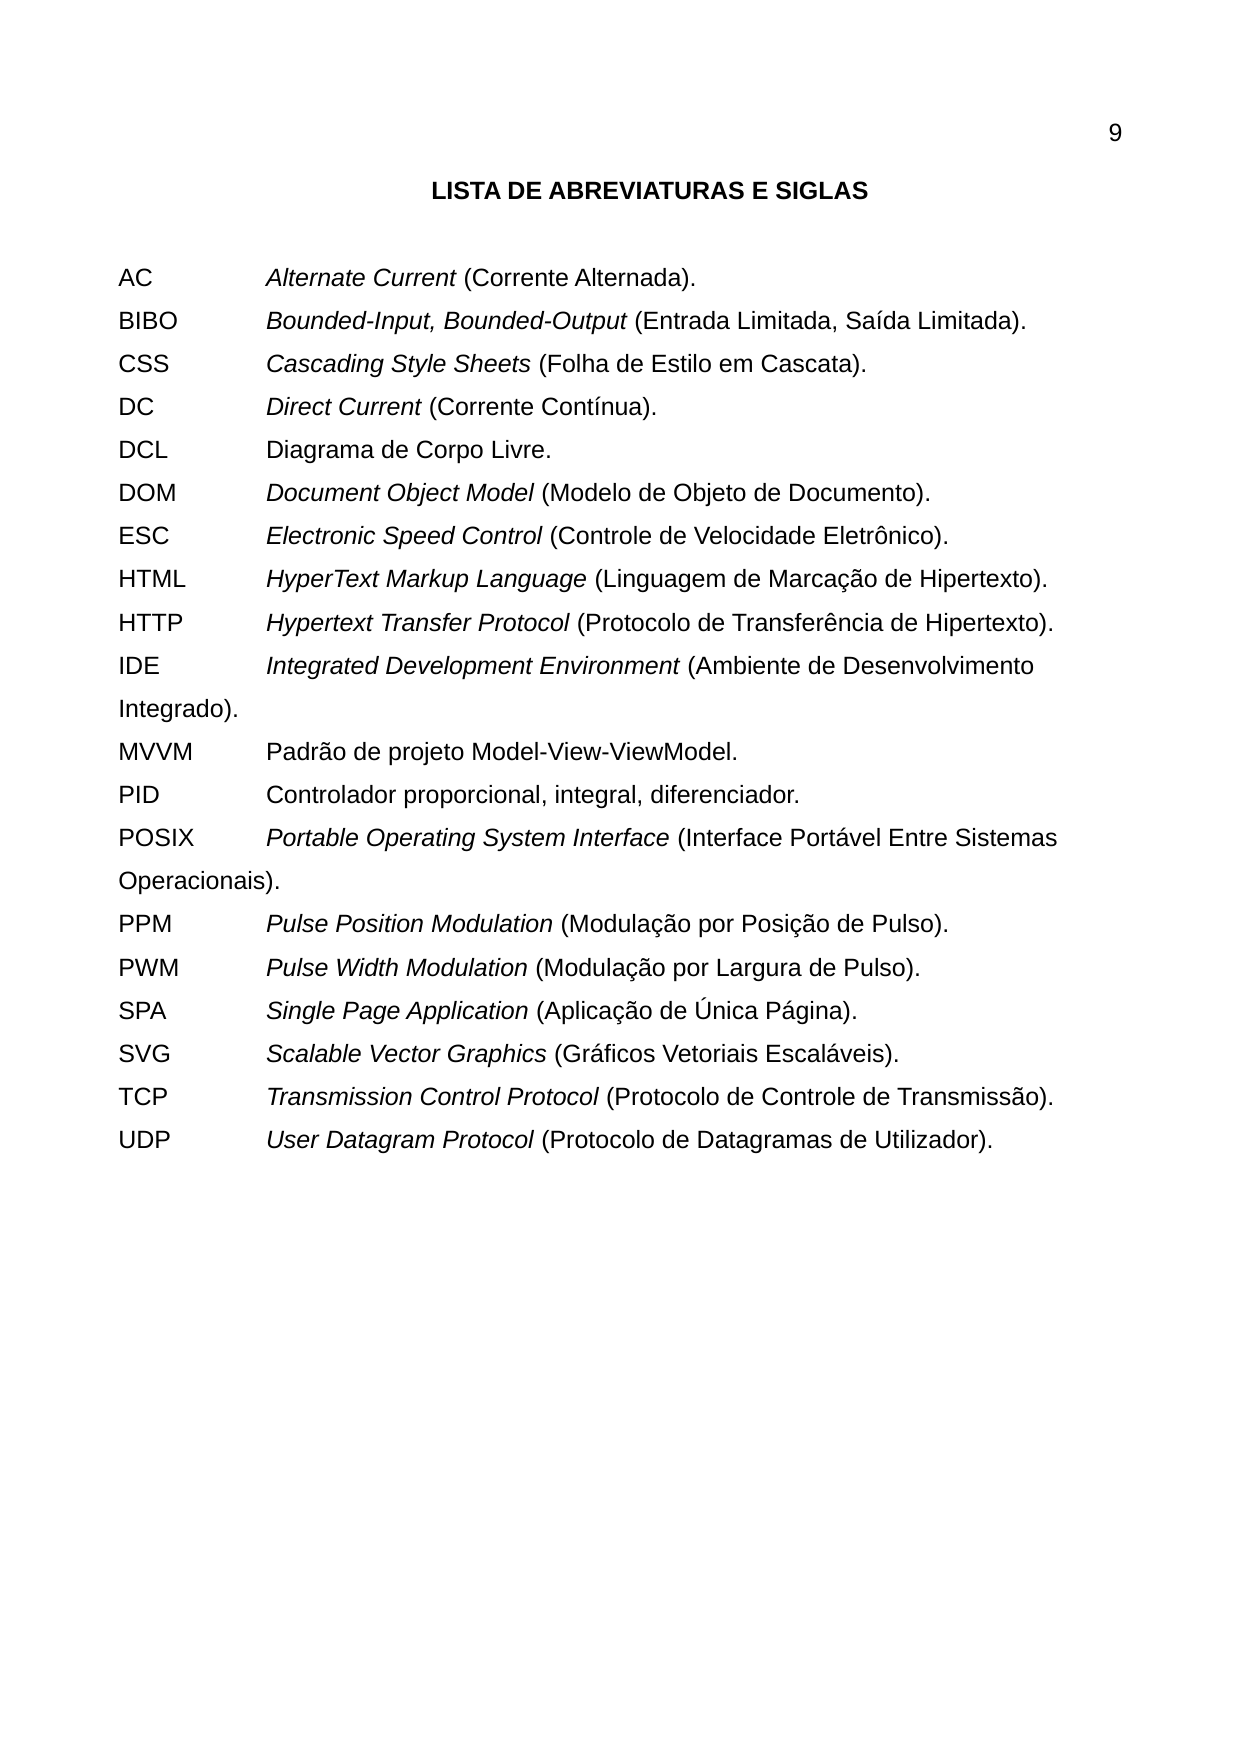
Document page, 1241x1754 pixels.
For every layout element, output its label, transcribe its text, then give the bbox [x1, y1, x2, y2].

text MVVM Padrão de projeto Model-View-ViewModel. [118, 737, 1122, 766]
text HTTP Hypertext Transfer Protocol (Protocolo de Transferência de Hipertexto). [118, 608, 1122, 636]
text BIBO Bounded-Input, Bounded-Output (Entrada Limitada, Saída Limitada). [118, 306, 1122, 334]
text UDP User Datagram Protocol (Protocolo de Datagramas de Utilizador). [118, 1125, 1122, 1154]
text DC Direct Current (Corrente Contínua). [118, 392, 1122, 421]
text DOM Document Object Model (Modelo de Objeto de Documento). [118, 478, 1122, 507]
text TCP Transmission Control Protocol (Protocolo de Controle de Transmissão). [118, 1082, 1122, 1111]
text SVG Scalable Vector Graphics (Gráficos Vetoriais Escaláveis). [118, 1039, 1122, 1068]
text PWM Pulse Width Modulation (Modulação por Largura de Pulso). [118, 953, 1122, 981]
text DCL Diagrama de Corpo Livre. [118, 435, 1122, 464]
text SPA Single Page Application (Aplicação de Única Página). [118, 996, 1122, 1024]
text CSS Cascading Style Sheets (Folha de Estilo em Cascata). [118, 349, 1122, 378]
text PPM Pulse Position Modulation (Modulação por Posição de Pulso). [118, 909, 1122, 938]
text AC Alternate Current (Corrente Alternada). [118, 263, 1122, 291]
text POSIX Portable Operating System Interface (Interface Portável Entre Sistemas Operacionais). [118, 823, 1122, 895]
text ESC Electronic Speed Control (Controle de Velocidade Eletrônico). [118, 521, 1122, 550]
text PID Controlador proporcional, integral, diferenciador. [118, 780, 1122, 809]
text LISTA DE ABREVIATURAS E SIGLAS [177, 176, 1122, 205]
text IDE Integrated Development Environment (Ambiente de Desenvolvimento Integrado). [118, 651, 1122, 723]
text HTML HyperText Markup Language (Linguagem de Marcação de Hipertexto). [118, 564, 1122, 593]
